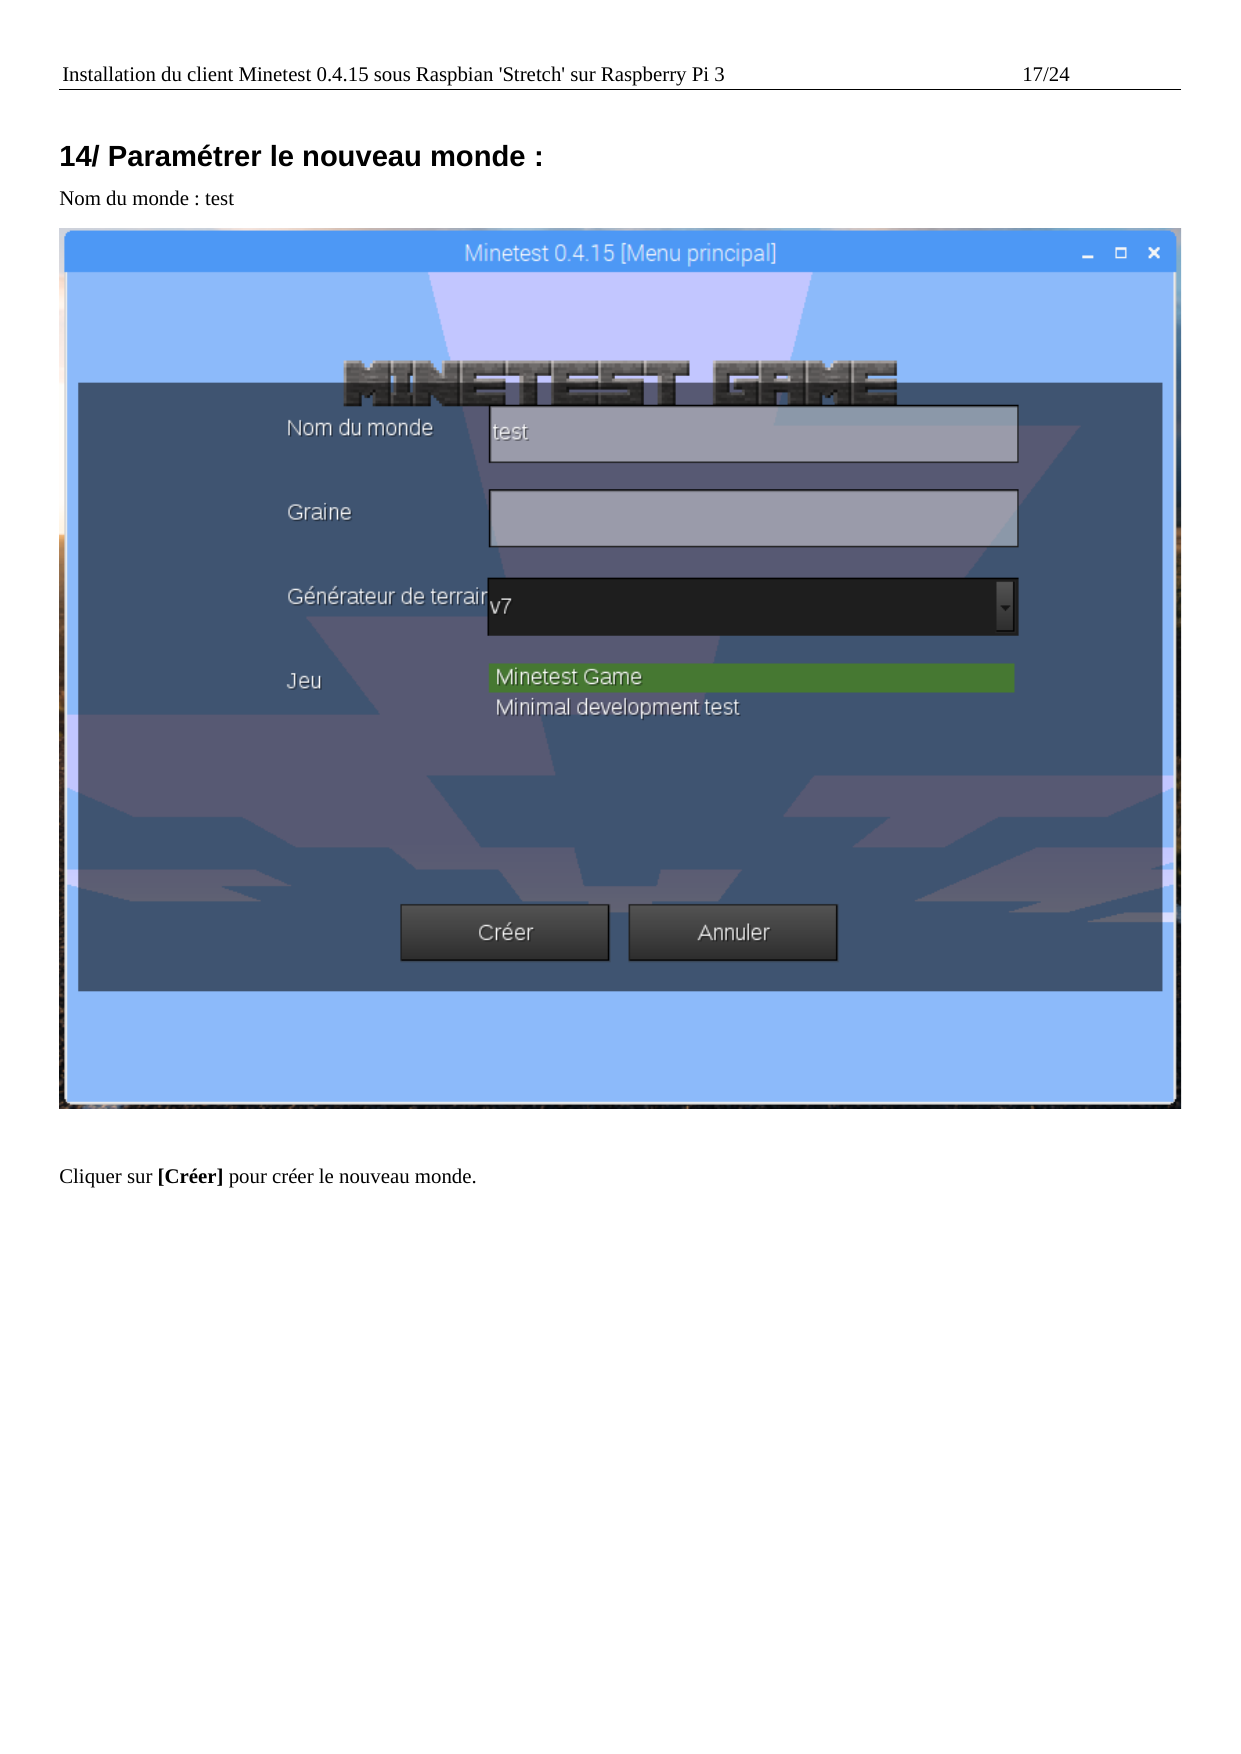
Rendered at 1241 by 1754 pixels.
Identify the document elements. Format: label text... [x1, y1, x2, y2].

subtitle 14/ Paramétrer le nouveau monde : [59, 139, 1181, 173]
picture [59, 228, 1182, 1109]
text Nom du monde : test [59, 185, 1181, 209]
text Cliquer sur [Créer] pour créer le nouveau monde. [59, 1164, 1181, 1188]
